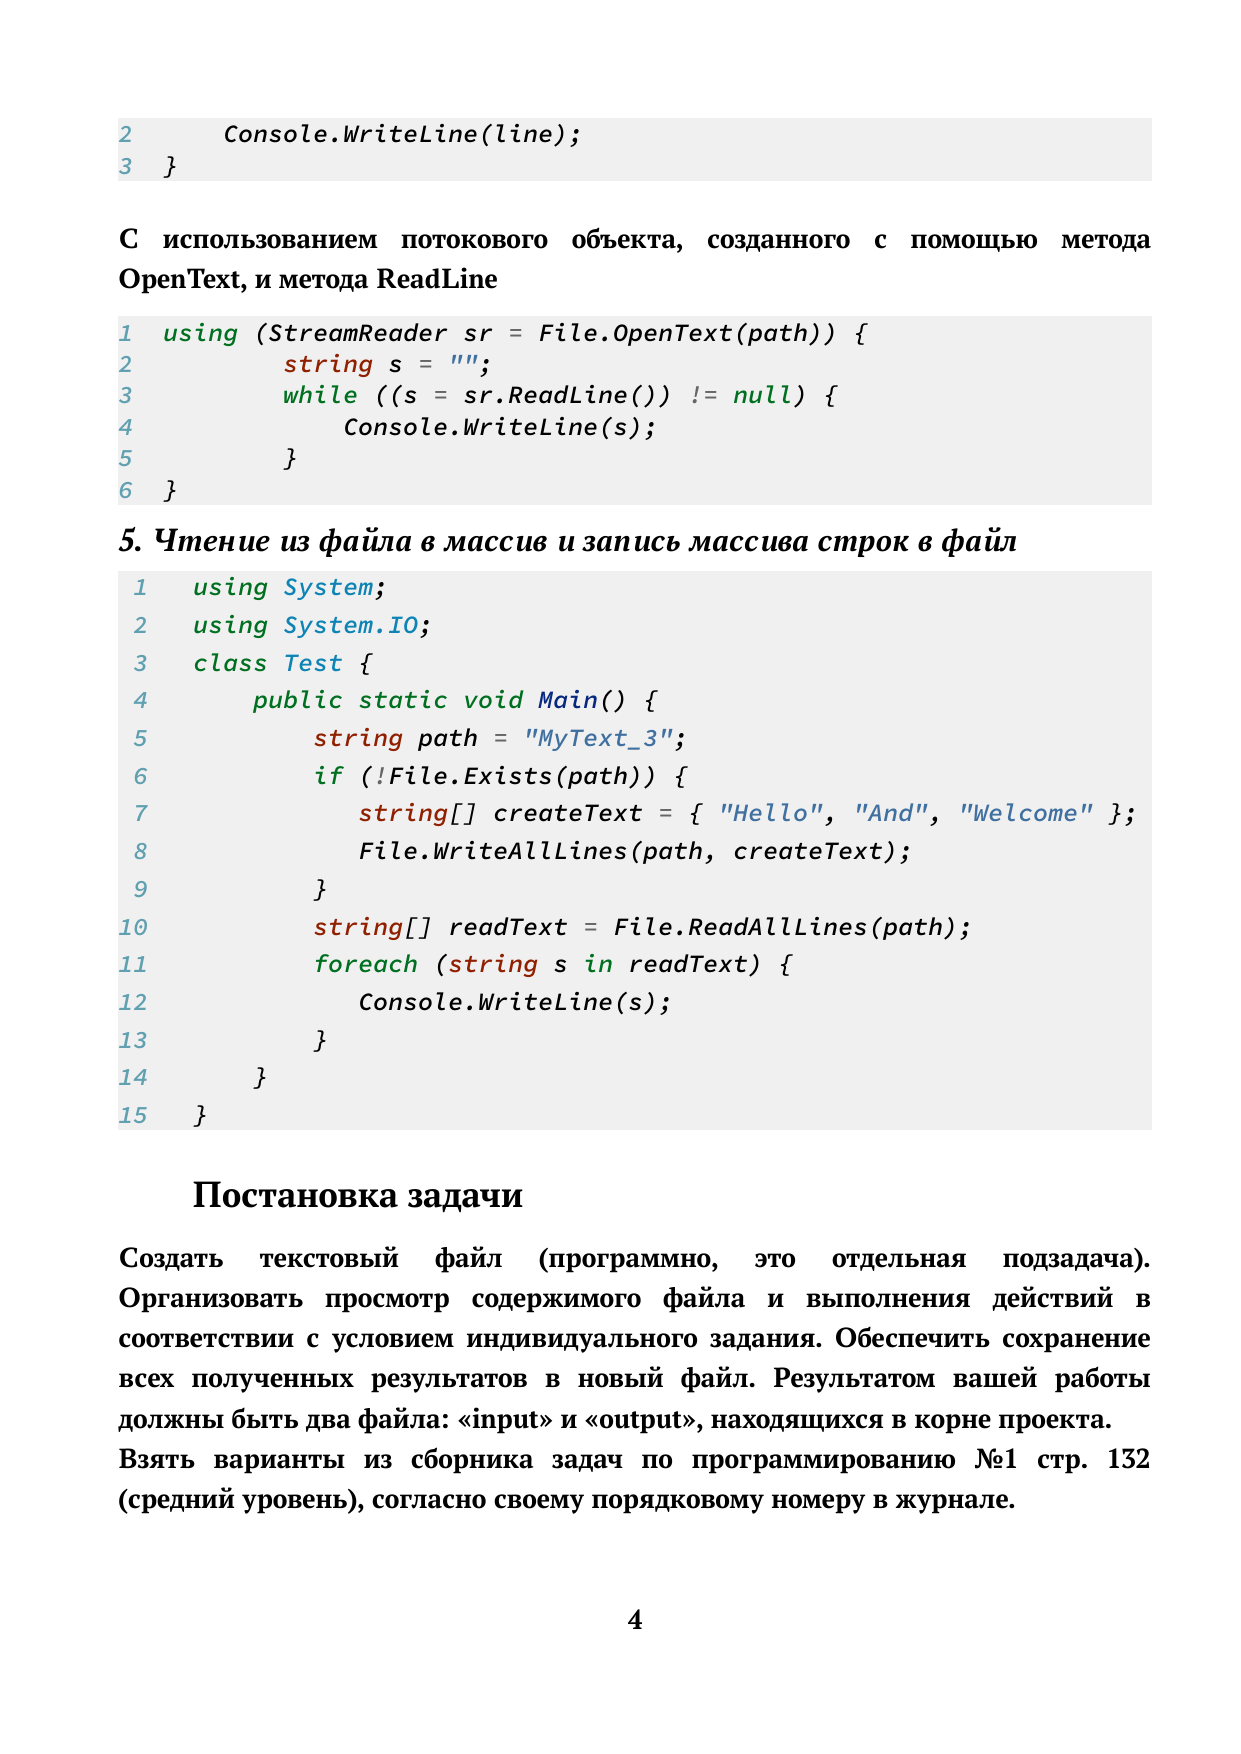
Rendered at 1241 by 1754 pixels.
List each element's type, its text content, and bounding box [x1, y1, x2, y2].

text 2 using System.IO; [118, 609, 1152, 640]
text 12 Console.WriteLine(s); [118, 986, 1152, 1017]
text 14 } [118, 1061, 1152, 1093]
text 4 public static void Main() { [118, 684, 1152, 716]
text 6 if (!File.Exists(path)) { [118, 759, 1152, 791]
text 4 Console.WriteLine(s); [118, 411, 1152, 442]
text 3 class Test { [118, 646, 1152, 678]
text 3 while ((s = sr.ReadLine()) != null) { [118, 379, 1152, 411]
text Создать текстовый файл (программно, это отдельная подзадача). Организовать просмотр содержимого файла и выполнения действий в соответствии с условием индивидуального задания. Обеспечить сохранение всех полученных результатов в новый файл. Результатом вашей работы должны быть два файла: «input» и «output», находящихся в корне проекта. [118, 1240, 1152, 1434]
text 15 } [118, 1099, 1152, 1130]
text 2 string s = ""; [118, 348, 1152, 379]
text 1 using (StreamReader sr = File.OpenText(path)) { [118, 316, 1152, 348]
text Взять варианты из сборника задач по программированию №1 стр. 132 (средний уровень), согласно своему порядковому номеру в журнале. [118, 1441, 1152, 1515]
text 11 foreach (string s in readText) { [118, 948, 1152, 979]
text 13 } [118, 1023, 1152, 1055]
text 3 } [118, 149, 1152, 181]
text С использованием потокового объекта, созданного с помощью метода OpenText, и метода ReadLine [118, 221, 1152, 295]
text 1 using System; [118, 571, 1152, 602]
text 6 } [118, 474, 1152, 505]
subtitle 5. Чтение из файла в массив и запись массива строк в файл [118, 520, 1152, 558]
text 10 string[] readText = File.ReadAllLines(path); [118, 910, 1152, 942]
subtitle Постановка задачи [192, 1172, 1152, 1216]
text 9 } [118, 873, 1152, 904]
text 2 Console.WriteLine(line); [118, 118, 1152, 149]
text 5 string path = "MyText_3"; [118, 722, 1152, 753]
text 7 string[] createText = { "Hello", "And", "Welcome" }; [118, 797, 1152, 829]
text 5 } [118, 442, 1152, 474]
text 8 File.WriteAllLines(path, createText); [118, 835, 1152, 866]
